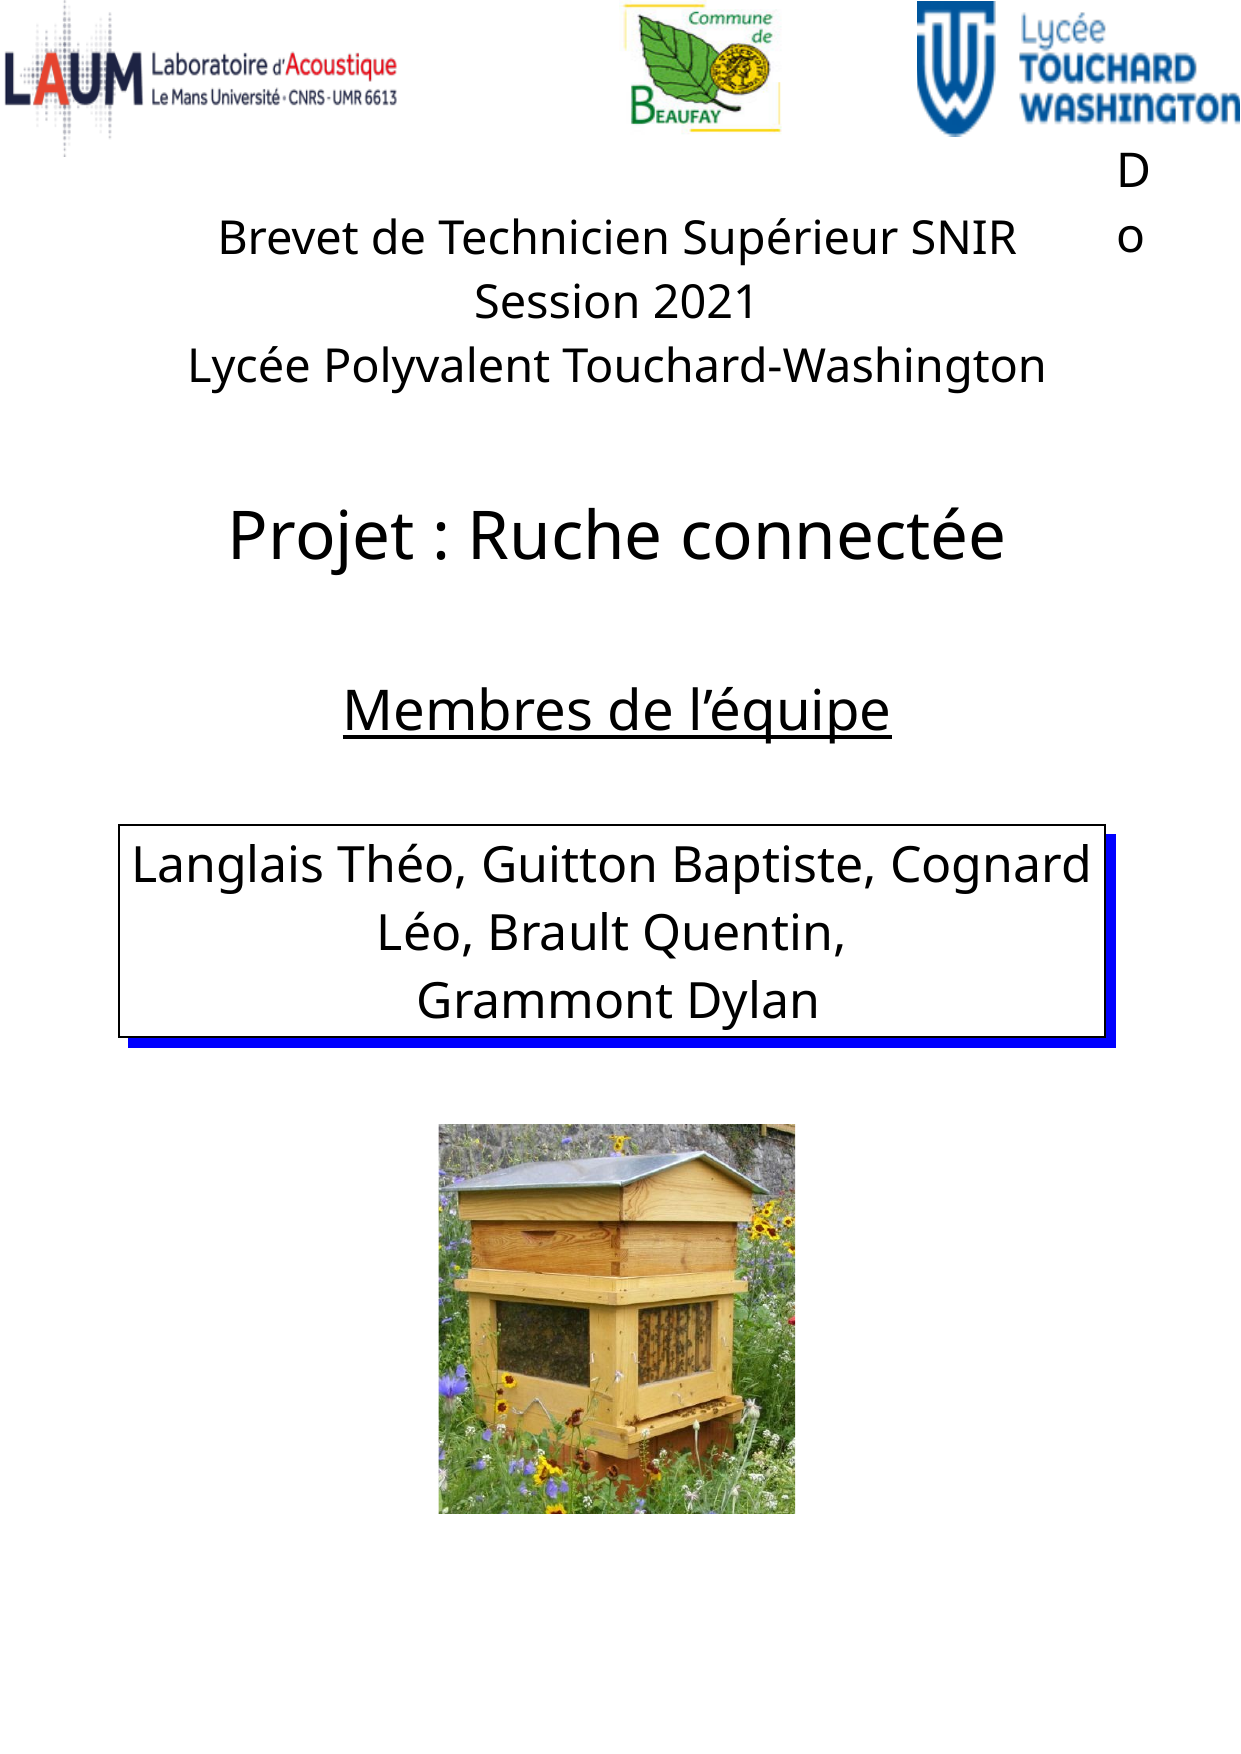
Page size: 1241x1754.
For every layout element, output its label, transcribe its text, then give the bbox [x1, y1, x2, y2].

text Brevet de Technicien Supérieur SNIR [118, 204, 1116, 268]
picture [619, 0, 785, 137]
text Projet : Ruche connectée [118, 487, 1116, 579]
text Grammont Dylan [120, 960, 1104, 1036]
text Lycée Polyvalent Touchard-Washington [118, 332, 1116, 396]
text Session 2021 [118, 268, 1116, 332]
picture [0, 0, 401, 157]
picture [917, 1, 1240, 137]
text Langlais Théo, Guitton Baptiste, Cognard Léo, Brault Quentin, [120, 826, 1104, 960]
picture [438, 1124, 796, 1514]
text Membres de l’équipe [118, 671, 1116, 747]
text Dossier Technique du Projet [1116, 137, 1122, 1636]
